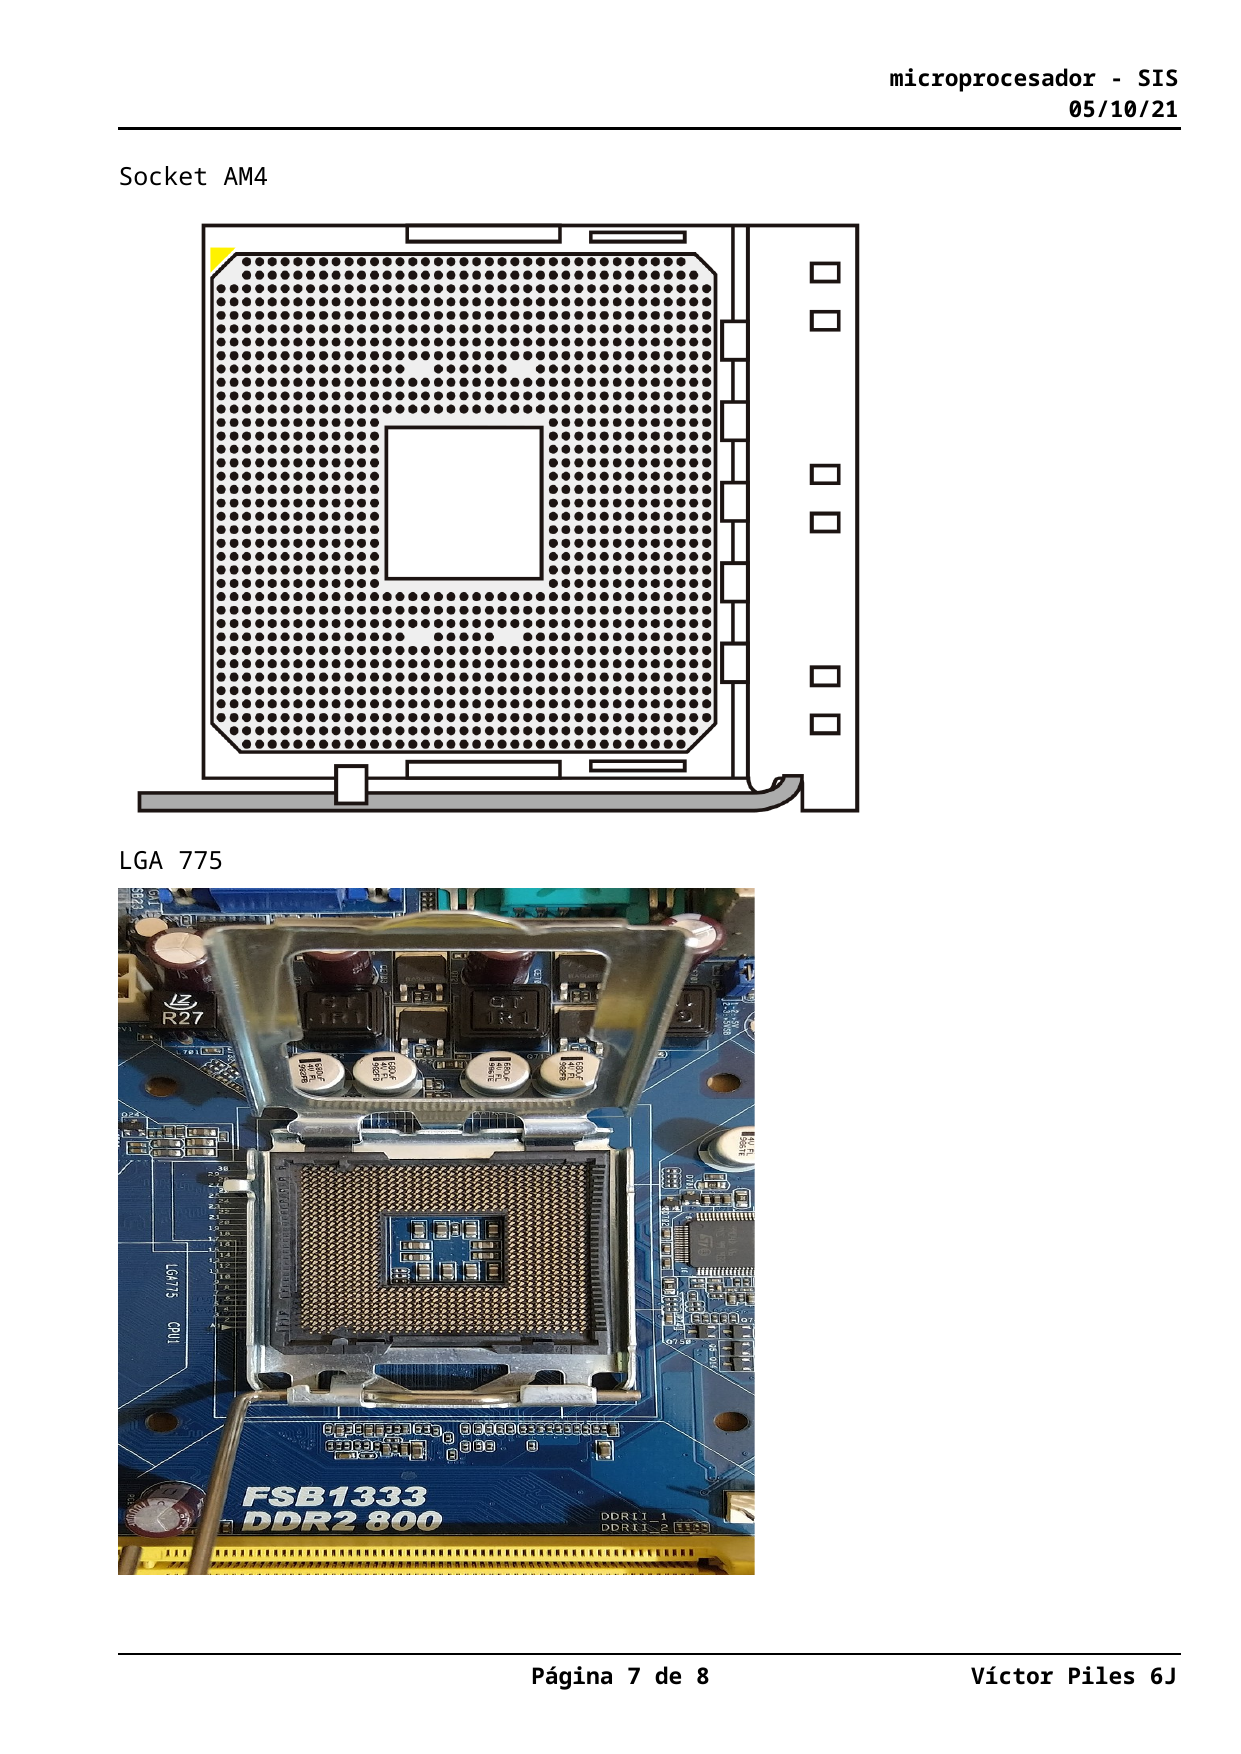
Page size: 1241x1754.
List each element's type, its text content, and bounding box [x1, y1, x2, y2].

picture [118, 205, 878, 832]
text LGA 775 [118, 843, 1181, 877]
text Socket AM4 [118, 159, 1181, 193]
picture [118, 888, 755, 1575]
